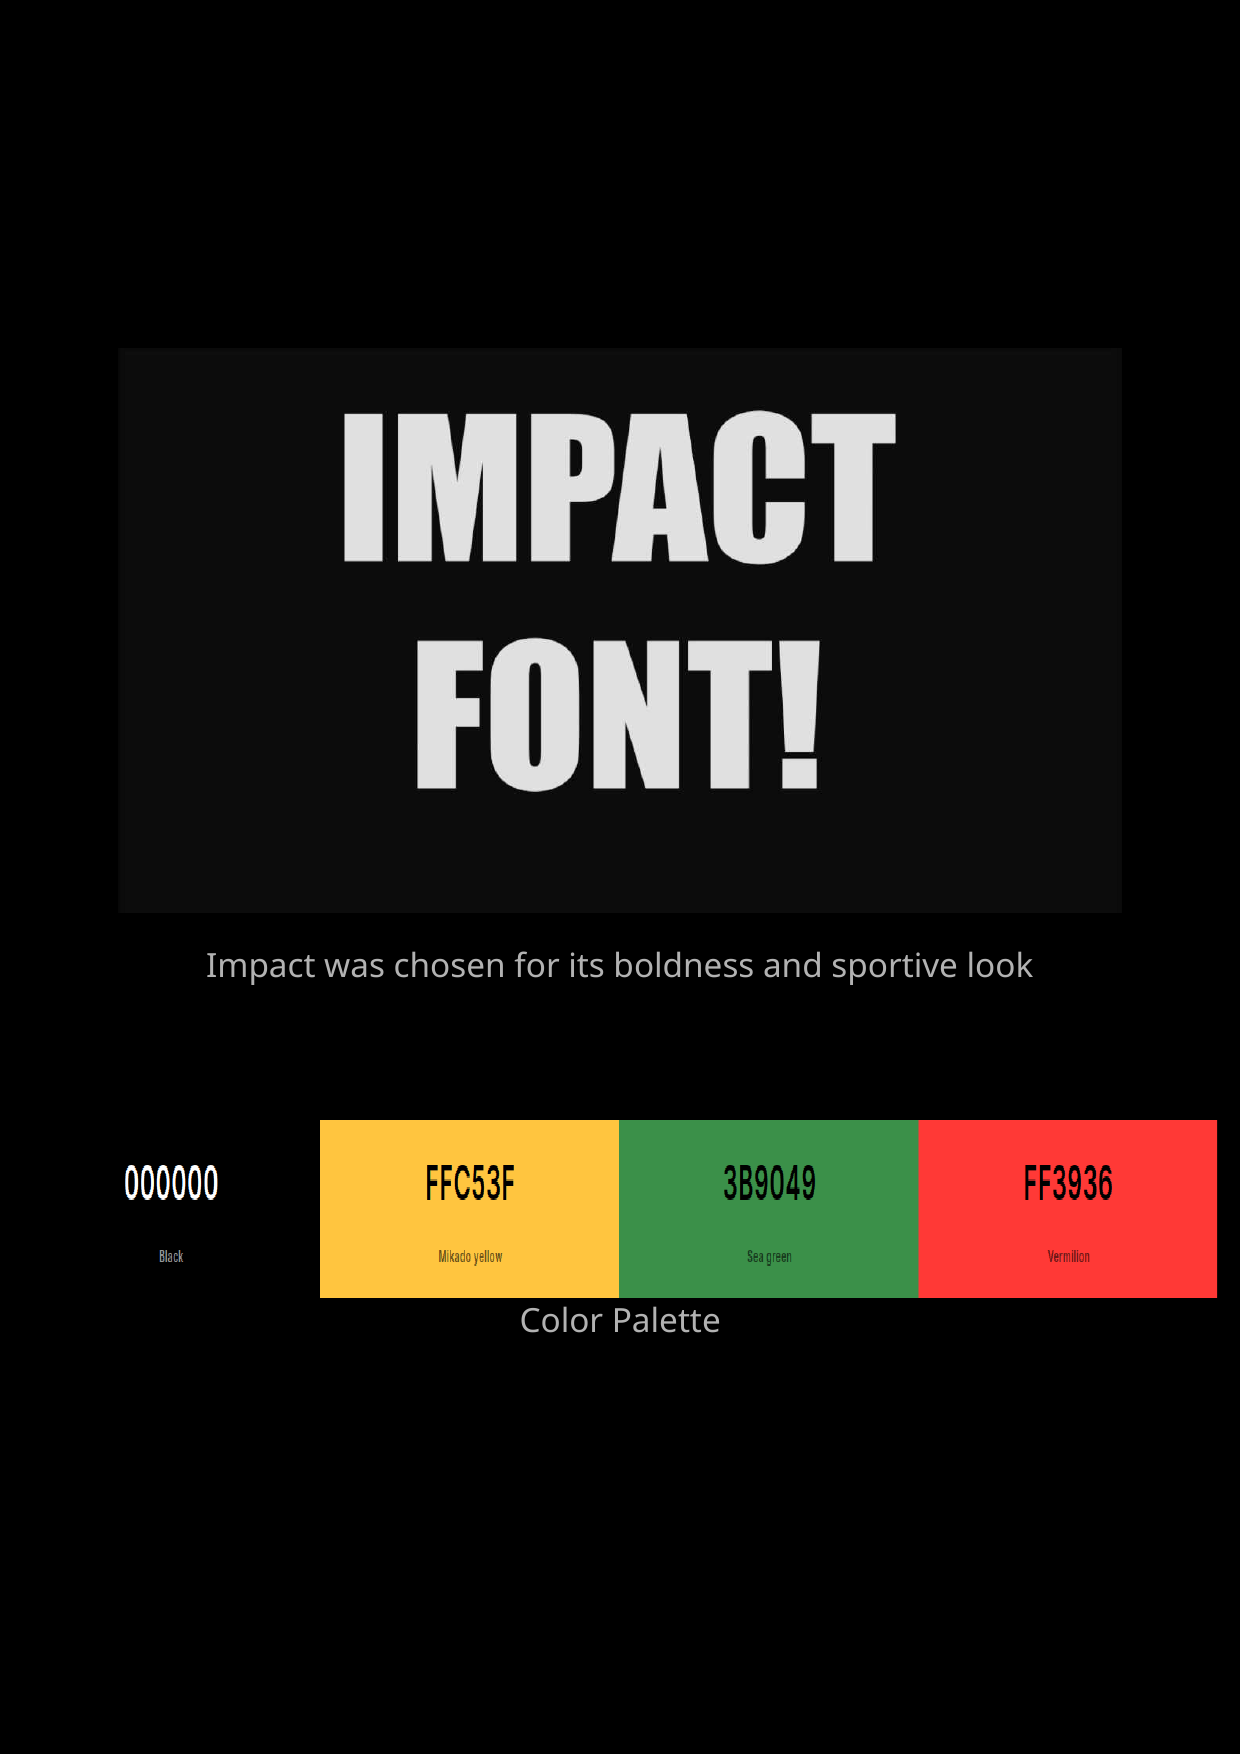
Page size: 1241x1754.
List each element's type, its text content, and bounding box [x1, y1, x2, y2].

text Color Palette [118, 1298, 1122, 1343]
text Impact was chosen for its boldness and sportive look [118, 942, 1122, 987]
text [118, 1078, 1122, 1120]
picture [118, 348, 1123, 913]
picture [23, 1120, 1218, 1298]
